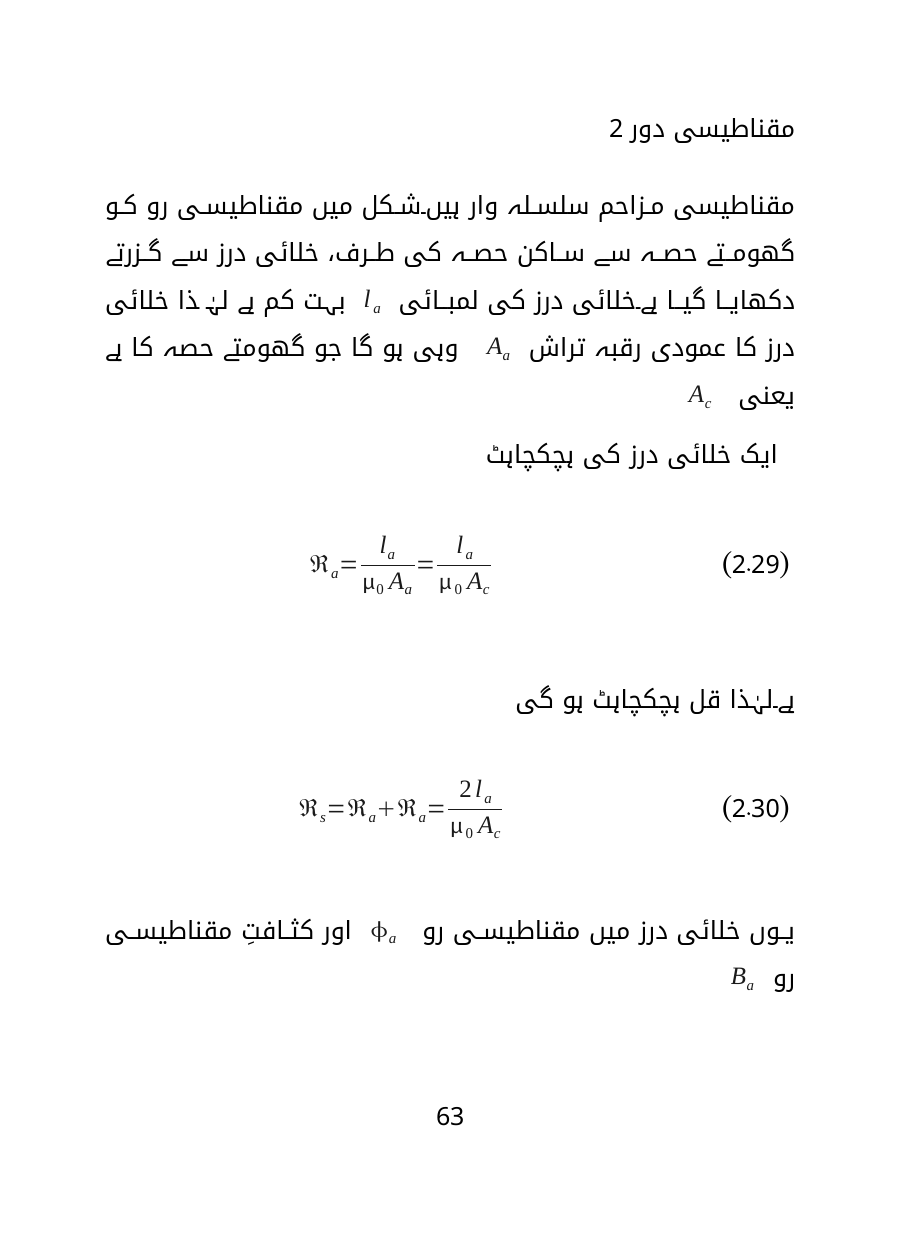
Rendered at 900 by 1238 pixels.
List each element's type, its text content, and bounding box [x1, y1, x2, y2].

table_header [105, 526, 688, 616]
text اس شکل میں ایک گھومتے مشین، مثلاً موٹر، کی ایک سادہ شکل دکھائی گئی ہے۔ ایسے مشینوں میں باہر کا حصہ ساکن رہتا ہے جس جو مشین کا ساکن حصہ کہتے ہیں اور اس ساکن حصہ کے اندر اس کا ایک حصہ گھومتا ہے جسے گھومتا حصہ کہتے ہیں۔ اس مثال میں ان دونوں حصوں کا لہٰذا ان کی ہچکچاہٹ صفر ہے۔ مقناطیسی رو نکتہ دار لکیر سے ظاہر کی گئی ہے۔ یہ خلائی درز میں سے، ایک مکمل چکر کے دوران، دو مرتبہ گزرتی ہے۔ یہ دو خلائی درز ہر لہٰاذ سے ایک جیسے ہیں لہٰذا ان دونوں خلائی درز کی ہچکچاہٹ بھی برابر ہو گی۔مزید یہ کہ ان خلائی درز کی مقناطیسی مزاحم سلسلہ وار ہیں۔شکل میں مقناطیسی رو کو گھومتے حصہ سے ساکن حصہ کی طرف، خلائی درز سے گزرتے دکھایا گیا ہے۔خلائی درز کی لمبائیبہت کم ہے لہٰذا خلائی درز کا عمودی رقبہ تراش وہی ہو گا جو گھومتے حصہ کا ہے یعنی [105, 182, 795, 419]
text ایک خلائی درز کی ہچکچاہٹ [105, 432, 795, 479]
table_header [105, 770, 688, 861]
text یوں خلائی درز میں مقناطیسی رو اور کثافتِ مقناطیسی رو [105, 907, 795, 1002]
table_header (2.30) [688, 770, 795, 861]
text ہے۔لہٰذا قل ہچکچاہٹ ہو گی [105, 676, 795, 723]
table_header (2.29) [688, 526, 795, 616]
